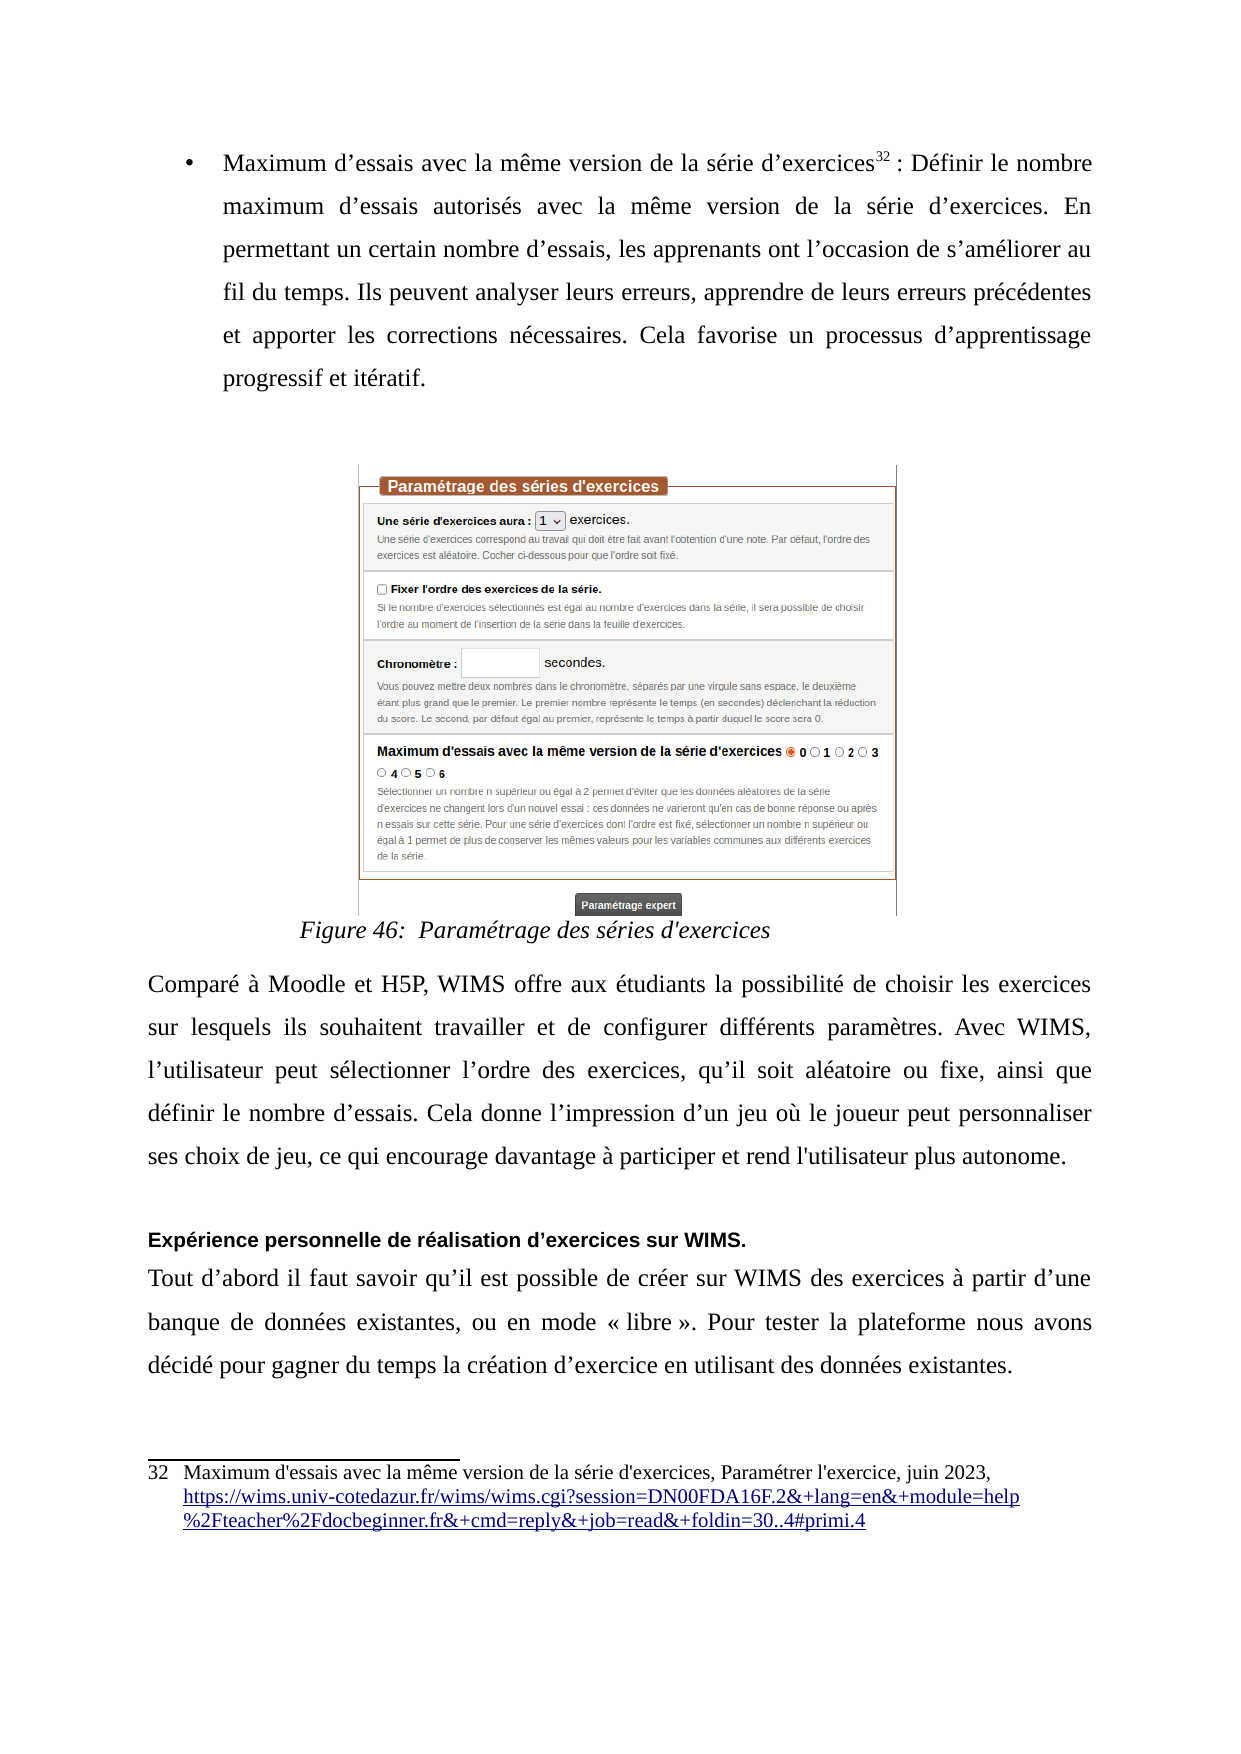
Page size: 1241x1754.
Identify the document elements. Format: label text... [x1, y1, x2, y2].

text Tout d’abord il faut savoir qu’il est possible de créer sur WIMS des exercices à partir d’une banque de données existantes, ou en mode « libre ». Pour tester la plateforme nous avons décidé pour gagner du temps la création d’exercice en utilisant des données existantes. [148, 1263, 1092, 1378]
text Comparé à Moodle et H5P, WIMS offre aux étudiants la possibilité de choisir les exercices sur lesquels ils souhaitent travailler et de configurer différents paramètres. Avec WIMS, l’utilisateur peut sélectionner l’ordre des exercices, qu’il soit aléatoire ou fixe, ainsi que définir le nombre d’essais. Cela donne l’impression d’un jeu où le joueur peut personnaliser ses choix de jeu, ce qui encourage davantage à participer et rend l'utilisateur plus autonome. [148, 969, 1092, 1170]
list Maximum d’essais avec la même version de la série d’exercices : Définir le nombre maximum d’essais autorisés avec la même version de la série d’exercices. En permettant un certain nombre d’essais, les apprenants ont l’occasion de s’améliorer au fil du temps. Ils peuvent analyser leurs erreurs, apprendre de leurs erreurs précédentes et apporter les corrections nécessaires. Cela favorise un processus d’apprentissage progressif et itératif. [185, 148, 1092, 392]
text Figure 40: Paramétrage des séries d'exercices [299, 465, 950, 944]
text Expérience personnelle de réalisation d’exercices sur WIMS. [148, 1228, 1092, 1252]
picture [341, 465, 908, 916]
list Maximum d'essais avec la même version de la série d'exercices, Paramétrer l'exercice, juin 2023, https://wims.univ-cotedazur.fr/wims/wims.cgi?session=DN00FDA16F.2&+lang=en&+module=help%2Fteacher%2Fdocbeginner.fr&+cmd=reply&+job=read&+foldin=30..4#primi.4 [148, 1460, 1092, 1532]
